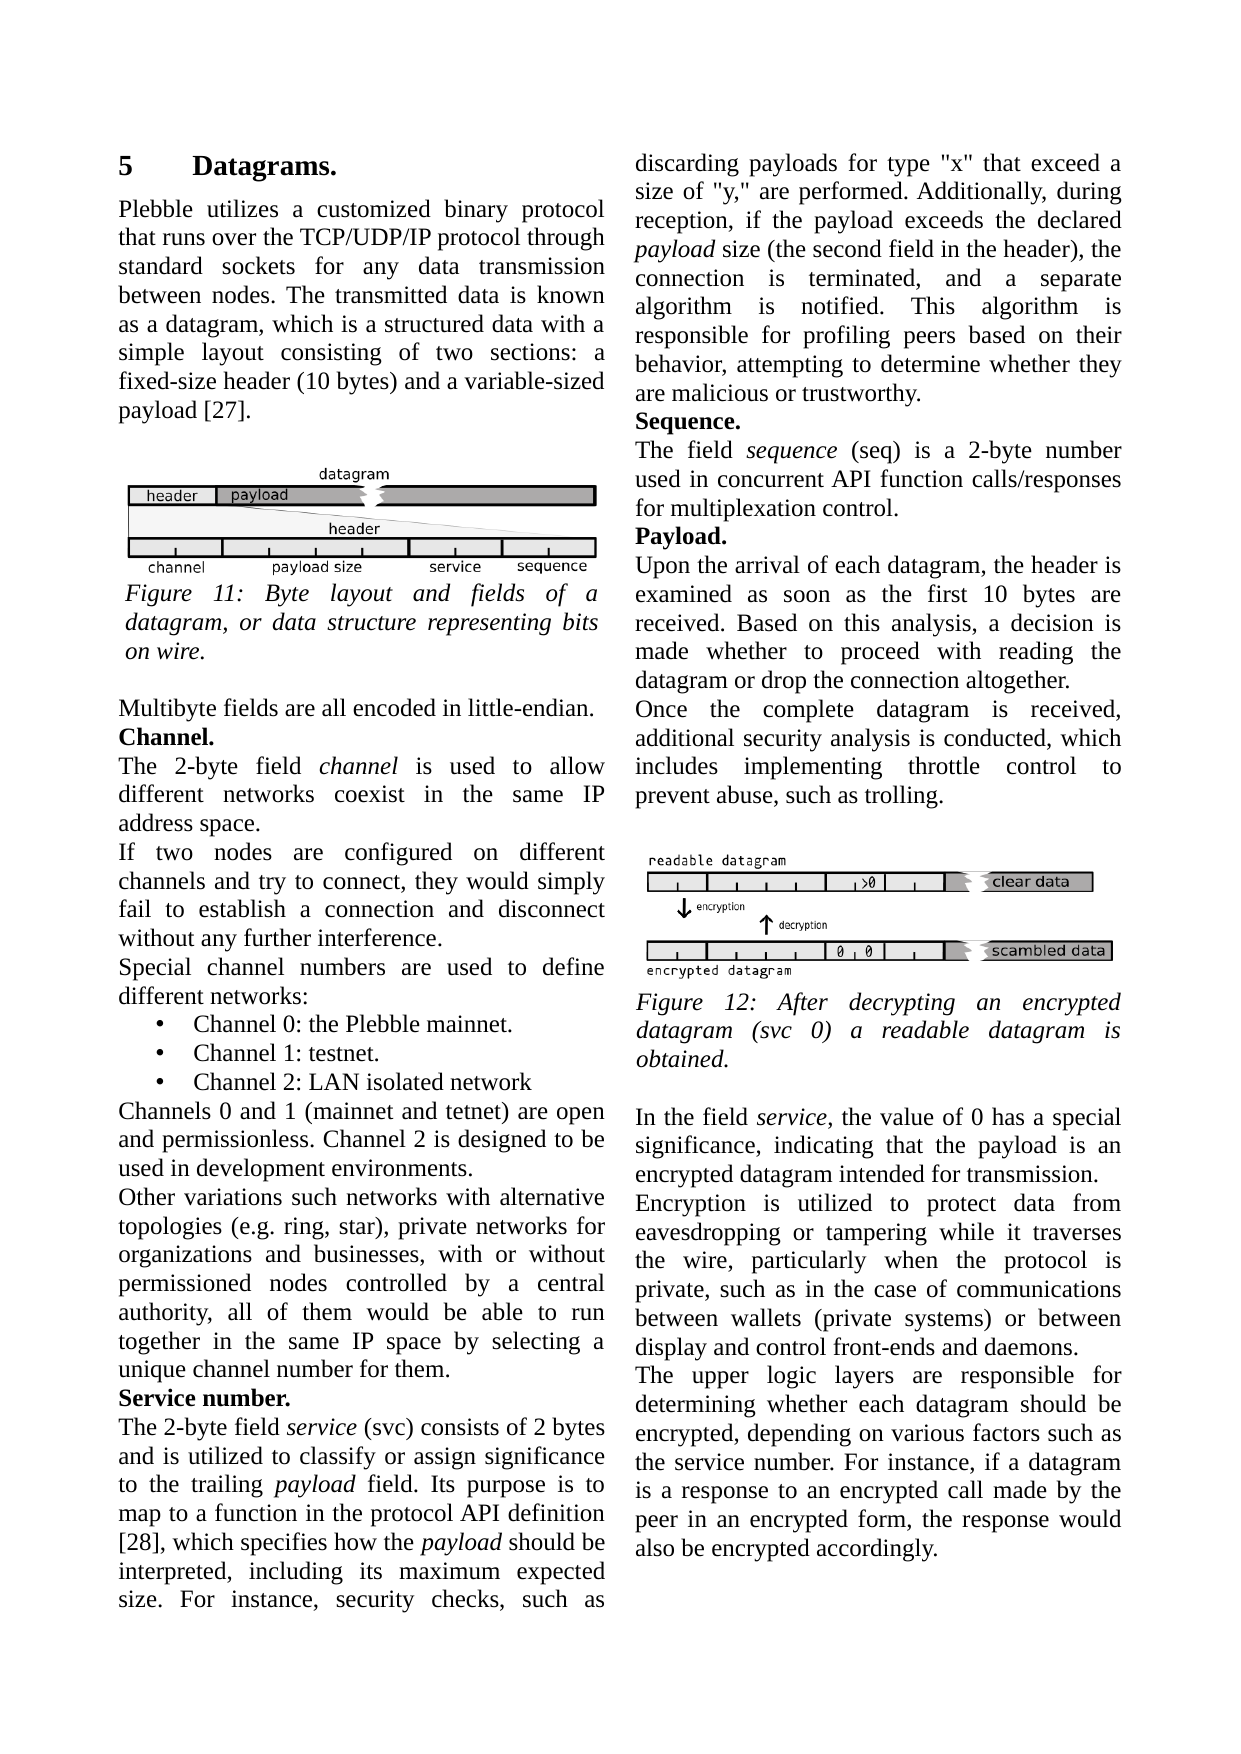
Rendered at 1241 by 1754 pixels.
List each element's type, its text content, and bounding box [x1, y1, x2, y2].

text Channel. [118, 722, 605, 751]
text The field sequence (seq) is a 2-byte number used in concurrent API function calls/responses for multiplexation control. [635, 435, 1122, 521]
text Encryption is utilized to protect data from eavesdropping or tampering while it traverses the wire, particularly when the protocol is private, such as in the case of communications between wallets (private systems) or between display and control front-ends and daemons. [635, 1188, 1122, 1361]
list Channel 1: testnet. [156, 1038, 605, 1067]
subtitle Datagrams. [118, 148, 605, 181]
text In the field service, the value of 0 has a special significance, indicating that the payload is an encrypted datagram intended for transmission. [635, 1102, 1122, 1188]
picture [635, 844, 1122, 987]
text Upon the arrival of each datagram, the header is examined as soon as the first 10 bytes are received. Based on this analysis, a decision is made whether to proceed with reading the datagram or drop the connection altogether. [635, 550, 1122, 694]
text Payload. [635, 521, 1122, 550]
list Channel 0: the Plebble mainnet. [156, 1009, 605, 1038]
text Figure 11: Byte layout and fields of a datagram, or data structure representing bits on wire. [125, 579, 599, 664]
text Figure 12: After decrypting an encrypted datagram (svc 0) a readable datagram is obtained. [636, 987, 1121, 1073]
text If two nodes are configured on different channels and try to connect, they would simply fail to establish a connection and disconnect without any further interference. [118, 837, 605, 952]
text Other variations such networks with alternative topologies (e.g. ring, star), private networks for organizations and businesses, with or without permissioned nodes controlled by a central authority, all of them would be able to run together in the same IP space by selecting a unique channel number for them. [118, 1182, 605, 1383]
text Once the complete datagram is received, additional security analysis is conducted, which includes implementing throttle control to prevent abuse, such as trolling. [635, 694, 1122, 809]
text Channels 0 and 1 (mainnet and tetnet) are open and permissionless. Channel 2 is designed to be used in development environments. [118, 1096, 605, 1182]
text discarding payloads for type "x" that exceed a size of "y," are performed. Additionally, during reception, if the payload exceeds the declared payload size (the second field in the header), the connection is terminated, and a separate algorithm is notified. This algorithm is responsible for profiling peers based on their behavior, attempting to determine whether they are malicious or trustworthy. [635, 148, 1122, 406]
text Plebble utilizes a customized binary protocol that runs over the TCP/UDP/IP protocol through standard sockets for any data transmission between nodes. The transmitted data is known as a datagram, which is a structured data with a simple layout consisting of two sections: a fixed-size header (10 bytes) and a variable-sized payload [27]. [118, 194, 605, 424]
text Sequence. [635, 406, 1122, 435]
text The upper logic layers are responsible for determining whether each datagram should be encrypted, depending on various factors such as the service number. For instance, if a datagram is a response to an encrypted call made by the peer in an encrypted form, the response would also be encrypted accordingly. [635, 1361, 1122, 1562]
text The 2-byte field channel is used to allow different networks coexist in the same IP address space. [118, 751, 605, 837]
text Service number. [118, 1383, 605, 1412]
text Multibyte fields are all encoded in little-endian. [118, 693, 605, 722]
picture [125, 465, 599, 579]
text Special channel numbers are used to define different networks: [118, 952, 605, 1009]
text The 2-byte field service (svc) consists of 2 bytes and is utilized to classify or assign significance to the trailing payload field. Its purpose is to map to a function in the protocol API definition [28], which specifies how the payload should be interpreted, including its maximum expected size. For instance, security checks, such as [118, 1412, 605, 1613]
list Channel 2: LAN isolated network [156, 1067, 605, 1096]
